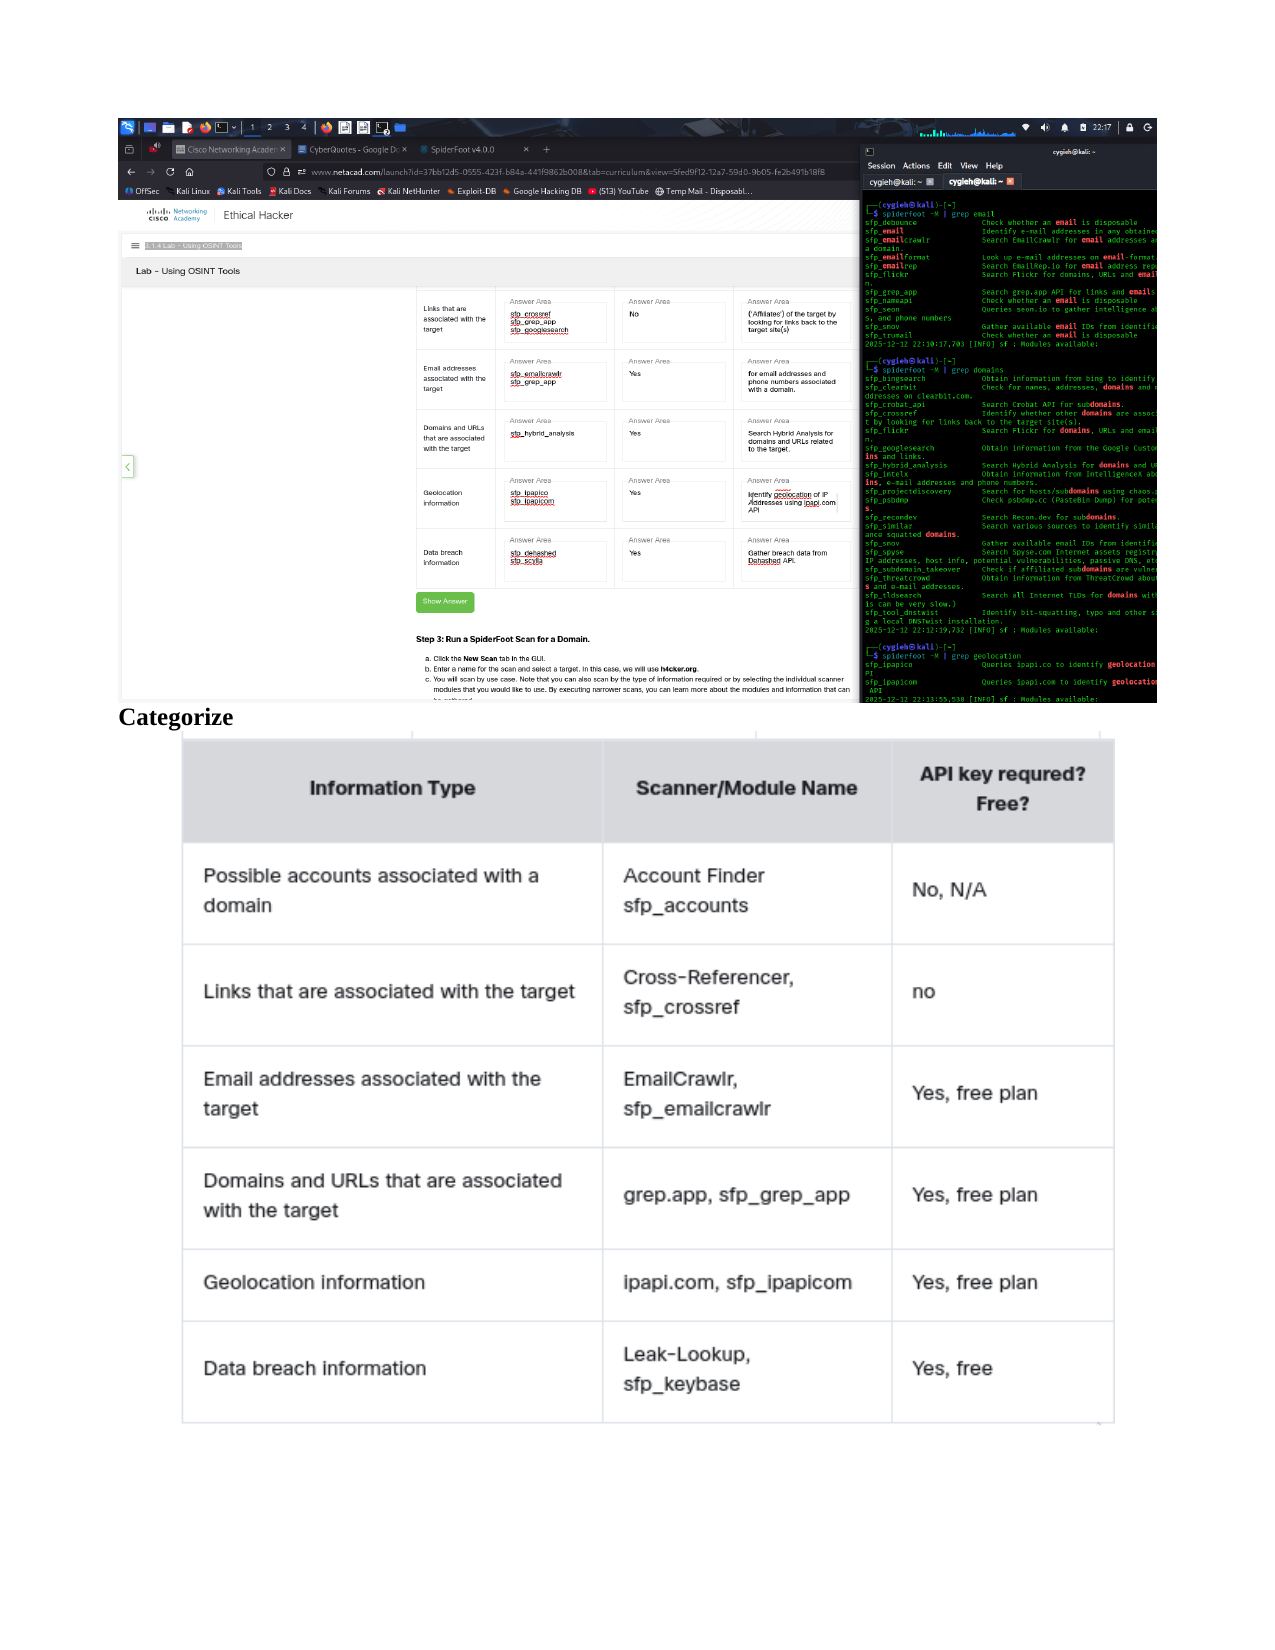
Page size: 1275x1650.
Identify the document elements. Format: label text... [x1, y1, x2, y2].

text Categorize [118, 703, 1157, 731]
picture [160, 731, 1115, 1427]
picture [118, 118, 1157, 703]
